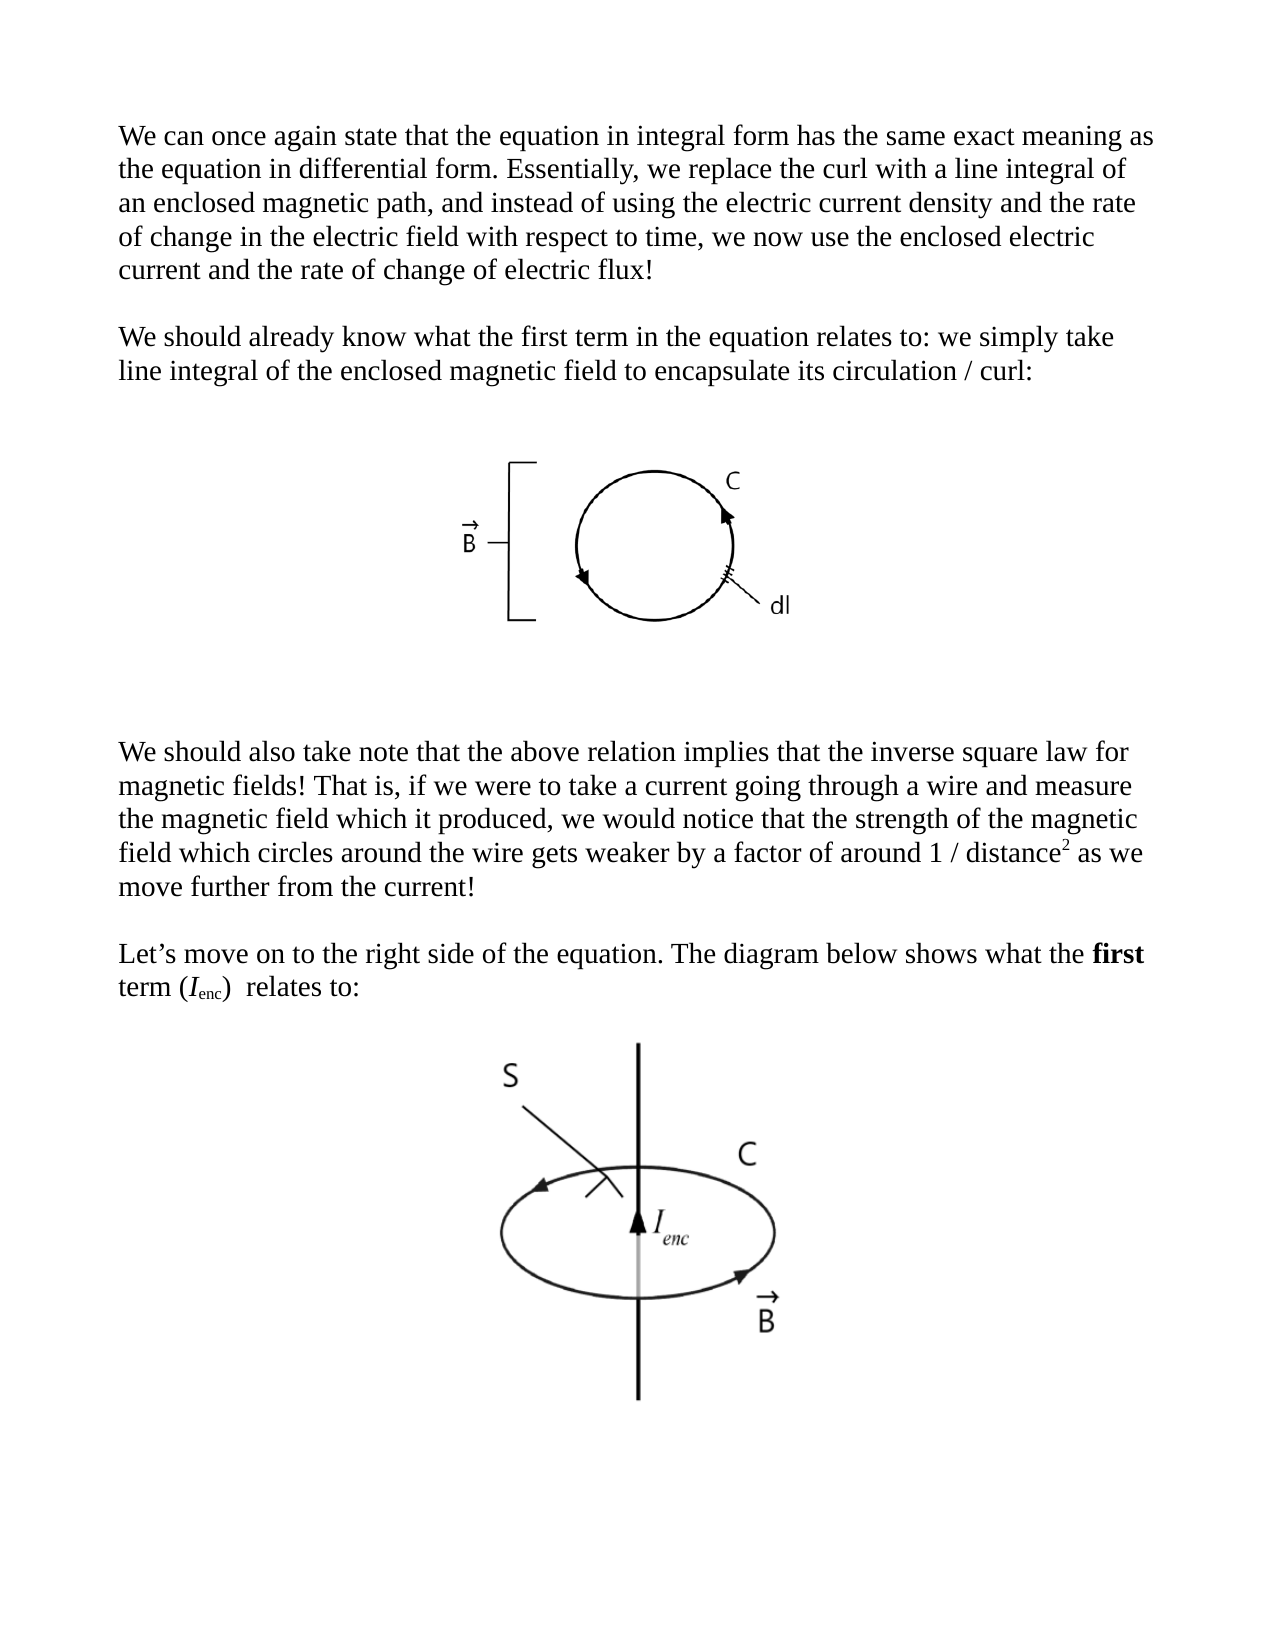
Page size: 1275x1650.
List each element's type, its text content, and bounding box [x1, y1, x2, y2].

picture [438, 420, 837, 668]
text We should already know what the first term in the equation relates to: we simply take line integral of the enclosed magnetic field to encapsulate its circulation / curl: [118, 319, 1157, 386]
text We should also take note that the above relation implies that the inverse square law for magnetic fields! That is, if we were to take a current going through a wire and measure the magnetic field which it produced, we would notice that the strength of the magnetic field which circles around the wire gets weaker by a factor of around 1 / distance2 as we move further from the current! [118, 734, 1157, 902]
text We can once again state that the equation in integral form has the same exact meaning as the equation in differential form. Essentially, we replace the curl with a line integral of an enclosed magnetic path, and instead of using the electric current density and the rate of change in the electric field with respect to time, we now use the enclosed electric current and the rate of change of electric flux! [118, 118, 1157, 286]
text Let’s move on to the right side of the equation. The diagram below shows what the first term (Ienc) relates to: [118, 936, 1157, 1003]
picture [417, 1002, 858, 1445]
